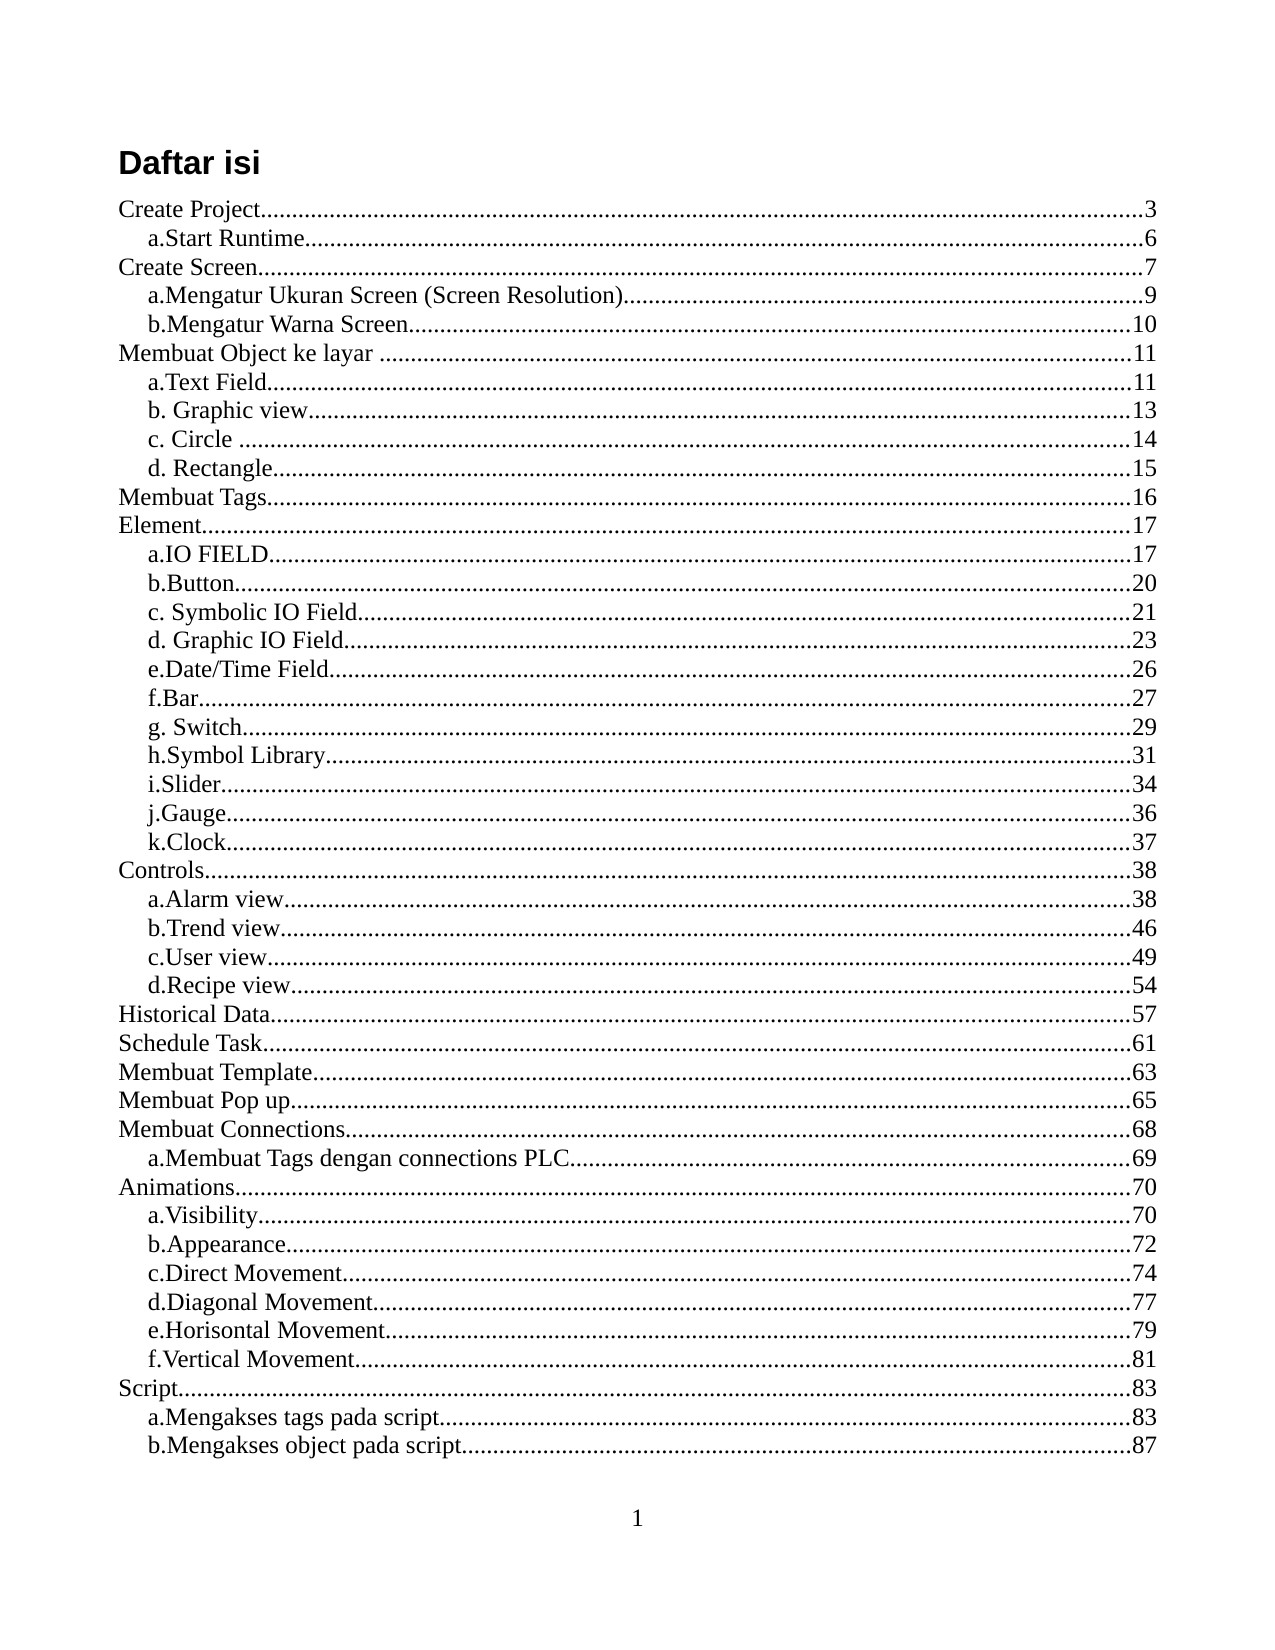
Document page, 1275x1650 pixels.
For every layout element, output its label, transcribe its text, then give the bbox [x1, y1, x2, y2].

text a.Mengatur Ukuran Screen (Screen Resolution) 9 [148, 280, 1157, 309]
text k.Clock 37 [148, 827, 1157, 855]
text d.Diagonal Movement 77 [148, 1287, 1157, 1315]
text Membuat Tags 16 [118, 482, 1157, 510]
text f.Vertical Movement 81 [148, 1344, 1157, 1373]
subtitle Daftar isi [118, 143, 1157, 182]
text Membuat Pop up 65 [118, 1085, 1157, 1114]
text d.Recipe view 54 [148, 970, 1157, 999]
text f.Bar 27 [148, 683, 1157, 712]
text a.Start Runtime 6 [148, 223, 1157, 252]
text a.Text Field 11 [148, 367, 1157, 395]
text c. Circle 14 [148, 424, 1157, 453]
text Historical Data 57 [118, 999, 1157, 1028]
text j.Gauge 36 [148, 798, 1157, 827]
text b.Mengakses object pada script 87 [148, 1430, 1157, 1459]
text e.Date/Time Field 26 [148, 654, 1157, 683]
text g. Switch 29 [148, 712, 1157, 740]
text Membuat Connections 68 [118, 1114, 1157, 1143]
text b.Mengatur Warna Screen 10 [148, 309, 1157, 338]
text e.Horisontal Movement 79 [148, 1315, 1157, 1344]
text Controls 38 [118, 855, 1157, 884]
text Animations 70 [118, 1172, 1157, 1200]
text d. Rectangle 15 [148, 453, 1157, 482]
text Create Screen 7 [118, 252, 1157, 280]
text a.Visibility 70 [148, 1200, 1157, 1229]
text a.IO FIELD 17 [148, 539, 1157, 568]
text b.Trend view 46 [148, 913, 1157, 942]
text Membuat Object ke layar 11 [118, 338, 1157, 367]
text c.User view 49 [148, 942, 1157, 970]
text c. Symbolic IO Field 21 [148, 597, 1157, 625]
text a.Mengakses tags pada script 83 [148, 1402, 1157, 1430]
text b.Button 20 [148, 568, 1157, 597]
text h.Symbol Library 31 [148, 740, 1157, 769]
text b.Appearance 72 [148, 1229, 1157, 1258]
text Membuat Template 63 [118, 1057, 1157, 1085]
text Create Project 3 [118, 194, 1157, 223]
text b. Graphic view 13 [148, 395, 1157, 424]
text a.Membuat Tags dengan connections PLC 69 [148, 1143, 1157, 1172]
text i.Slider 34 [148, 769, 1157, 798]
text c.Direct Movement 74 [148, 1258, 1157, 1287]
text Schedule Task 61 [118, 1028, 1157, 1057]
text Script 83 [118, 1373, 1157, 1402]
text a.Alarm view 38 [148, 884, 1157, 913]
text Element 17 [118, 510, 1157, 539]
text d. Graphic IO Field 23 [148, 625, 1157, 654]
